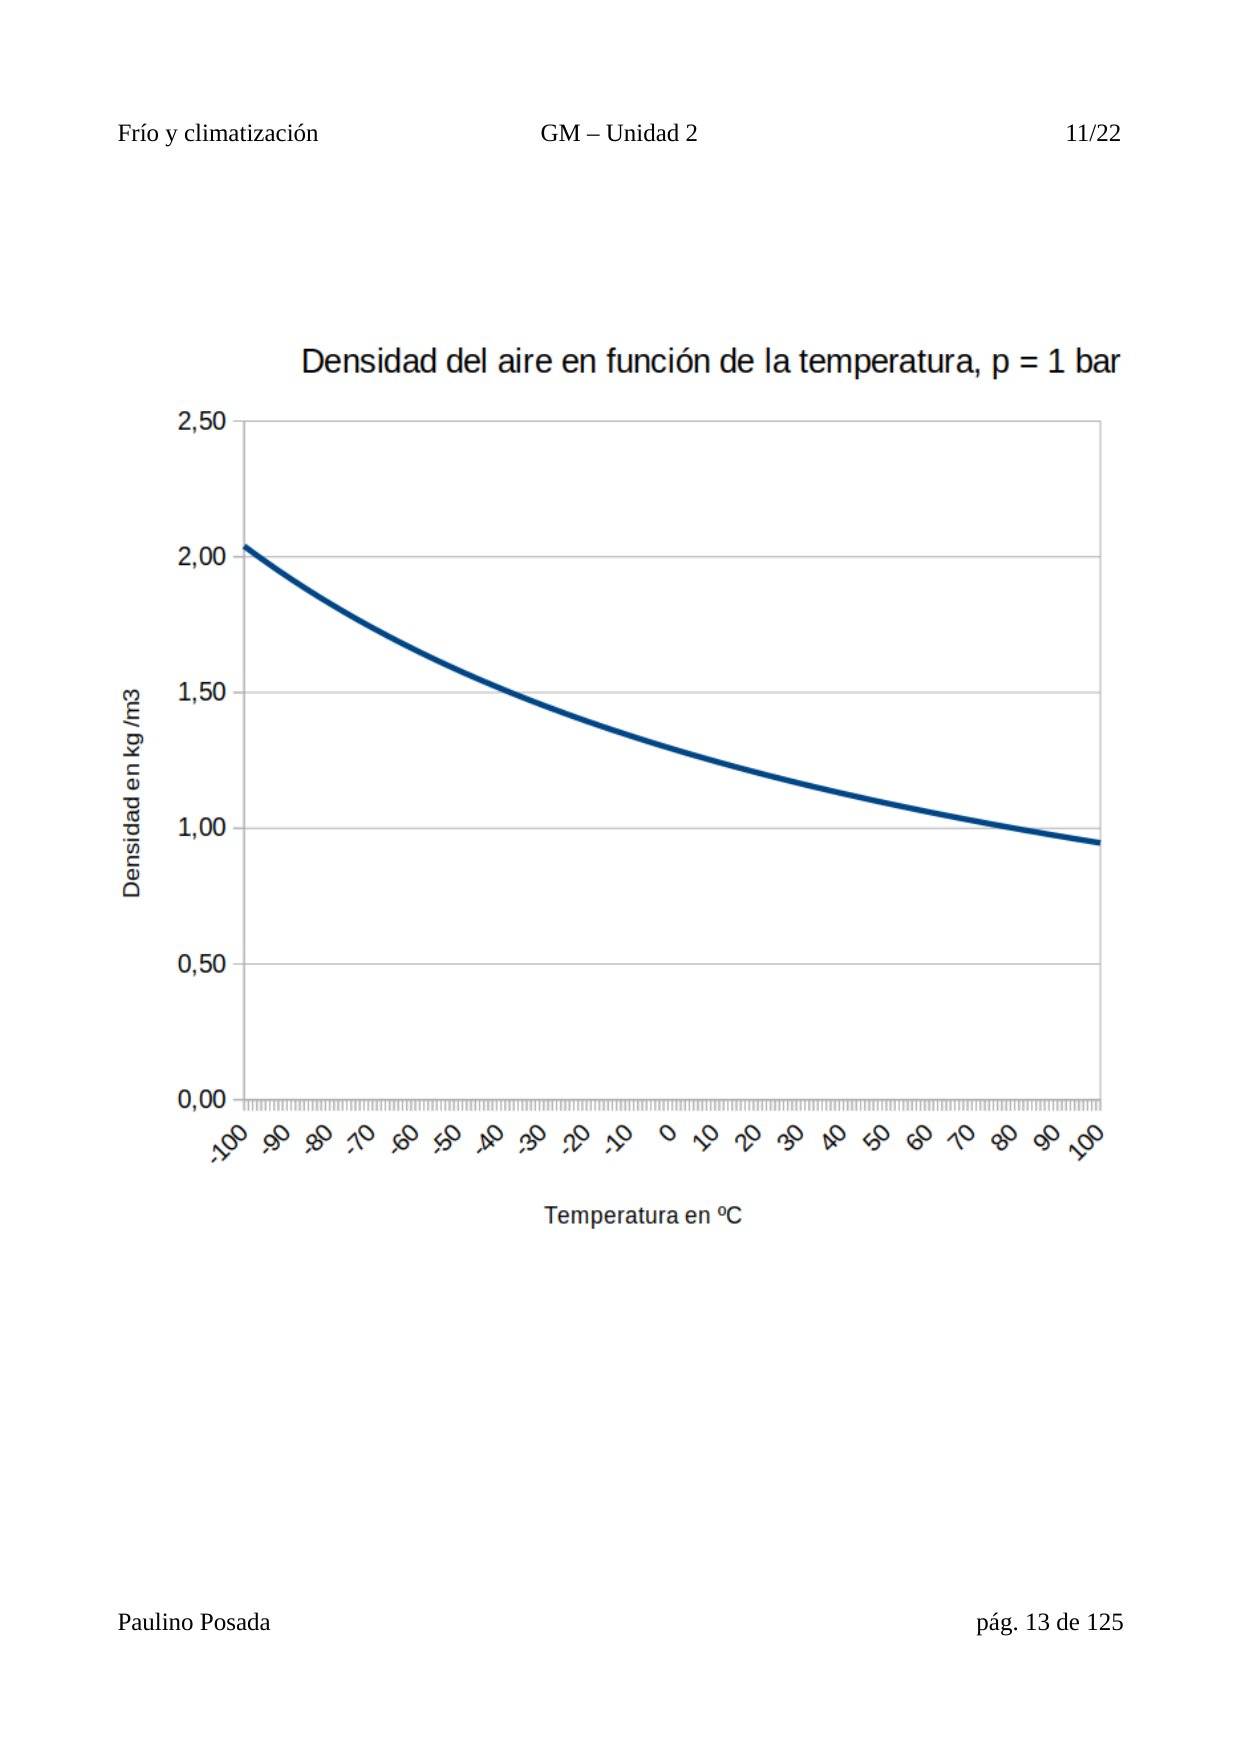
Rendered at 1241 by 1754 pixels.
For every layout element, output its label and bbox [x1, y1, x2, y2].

picture [118, 337, 1123, 1233]
